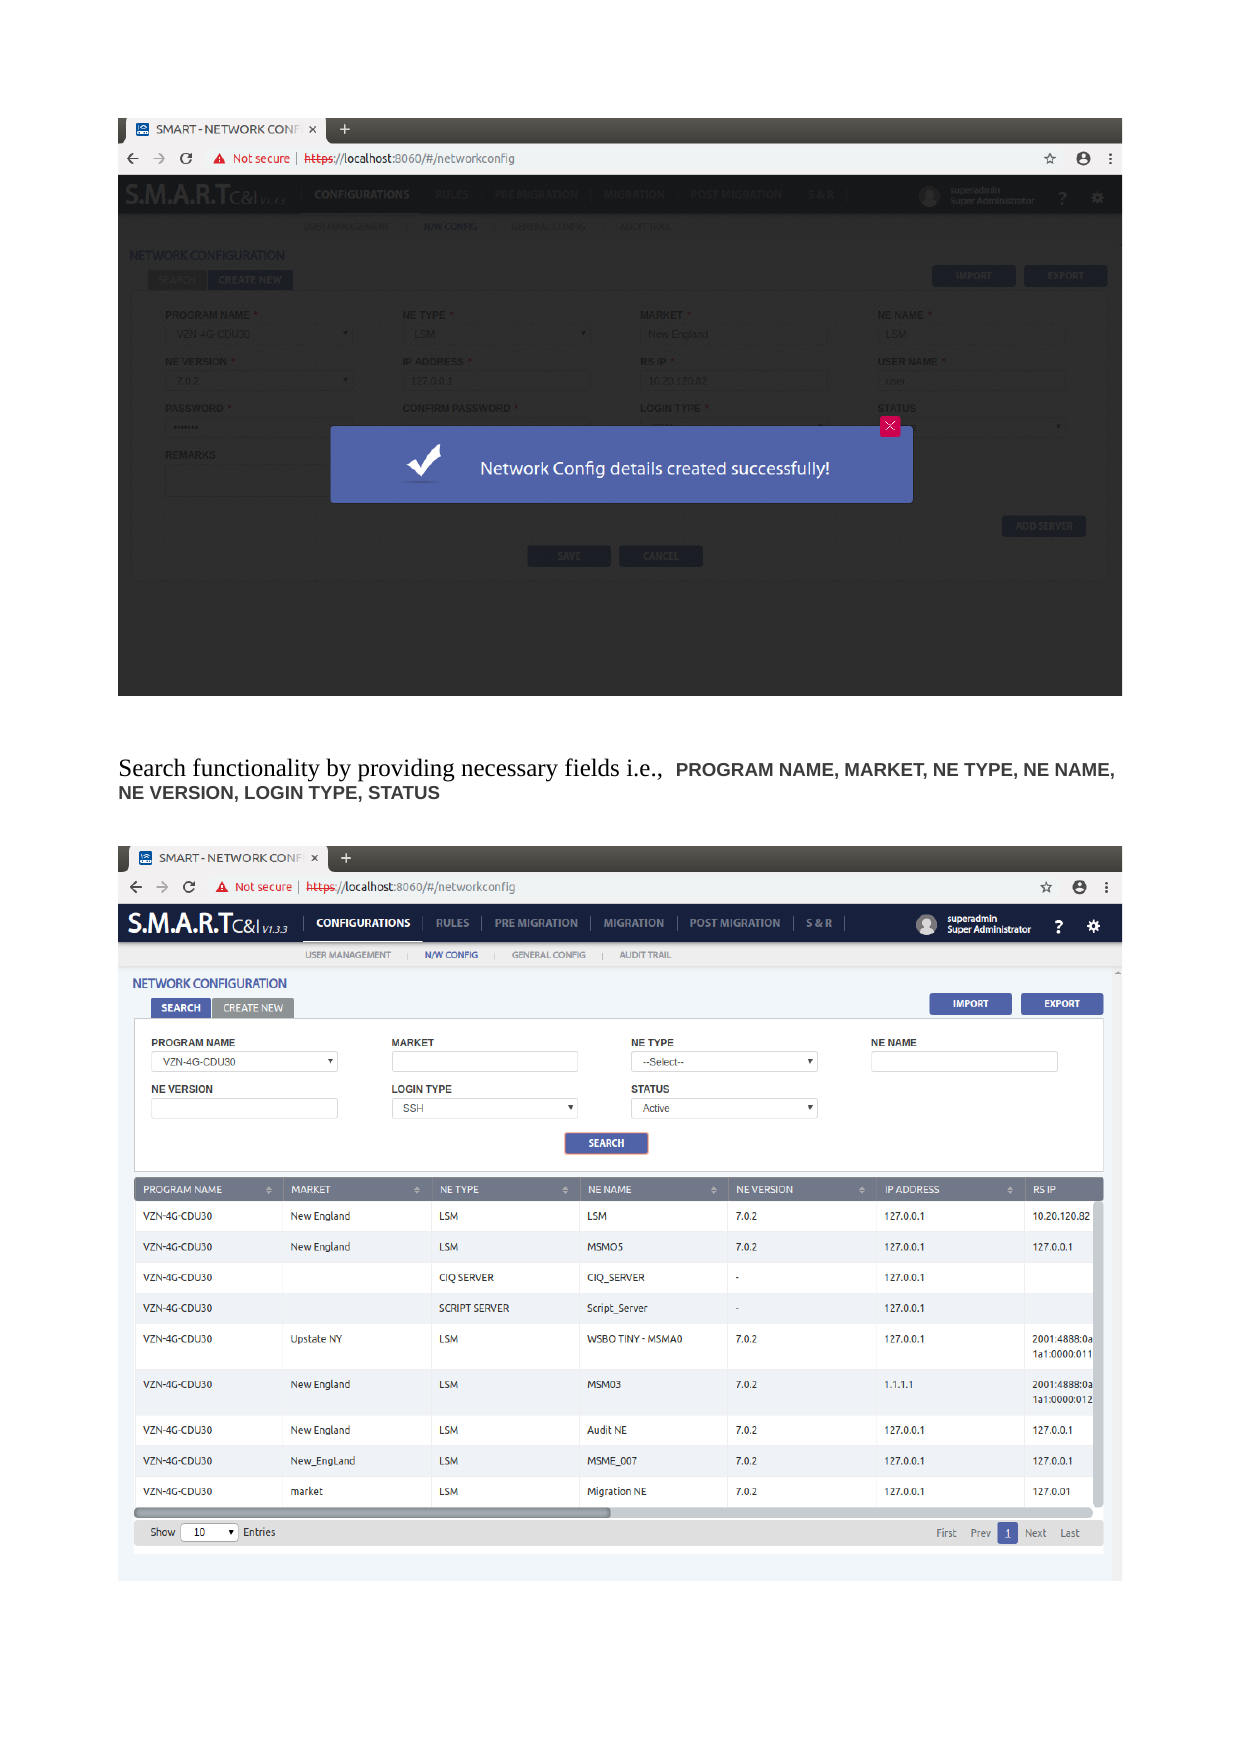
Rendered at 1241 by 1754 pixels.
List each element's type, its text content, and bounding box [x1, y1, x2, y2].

picture [118, 118, 1123, 696]
text Search functionality by providing necessary fields i.e., PROGRAM NAME, MARKET, NE TYPE, NE NAME, NE VERSION, LOGIN TYPE, STATUS [118, 753, 1122, 804]
picture [118, 846, 1123, 1581]
